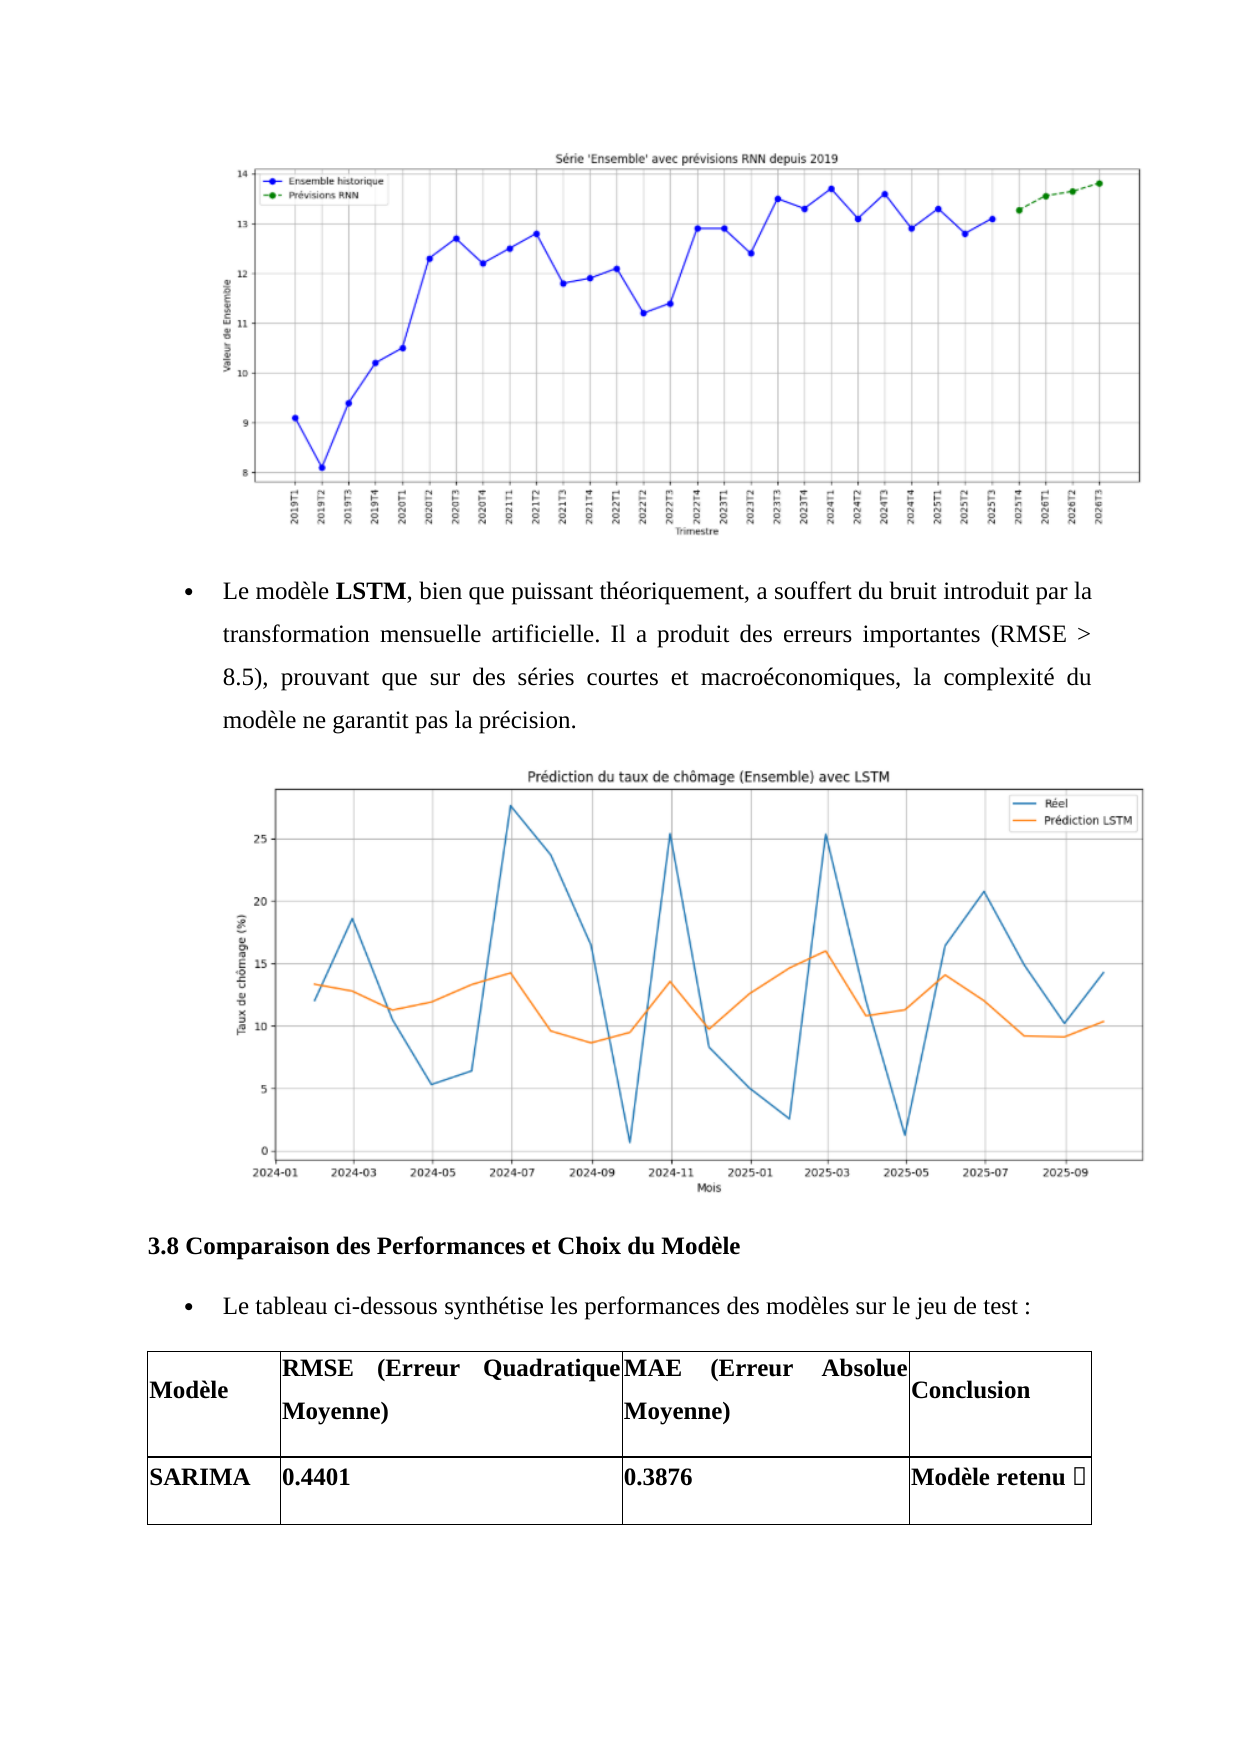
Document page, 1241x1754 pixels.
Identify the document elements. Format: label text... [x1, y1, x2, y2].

table_cell 0.4401 [281, 1458, 622, 1524]
table_header RMSE (Erreur Quadratique Moyenne) [281, 1352, 622, 1456]
table_header MAE (Erreur Absolue Moyenne) [623, 1352, 909, 1456]
table_header Modèle [148, 1352, 280, 1456]
table_cell Modèle retenu ✅ [910, 1458, 1091, 1524]
table_header Conclusion [910, 1352, 1091, 1456]
table_cell SARIMA [148, 1458, 280, 1524]
table_cell 0.3876 [623, 1458, 909, 1524]
list Le tableau ci-dessous synthétise les performances des modèles sur le jeu de test : [185, 1291, 1093, 1319]
list Le modèle LSTM, bien que puissant théoriquement, a souffert du bruit introduit par la transformation mensuelle artificielle. Il a produit des erreurs importantes (RMSE > 8.5), prouvant que sur des séries courtes et macroéconomiques, la complexité du modèle ne garantit pas la précision. [185, 576, 1093, 734]
text 3.8 Comparaison des Performances et Choix du Modèle [148, 1231, 1093, 1260]
